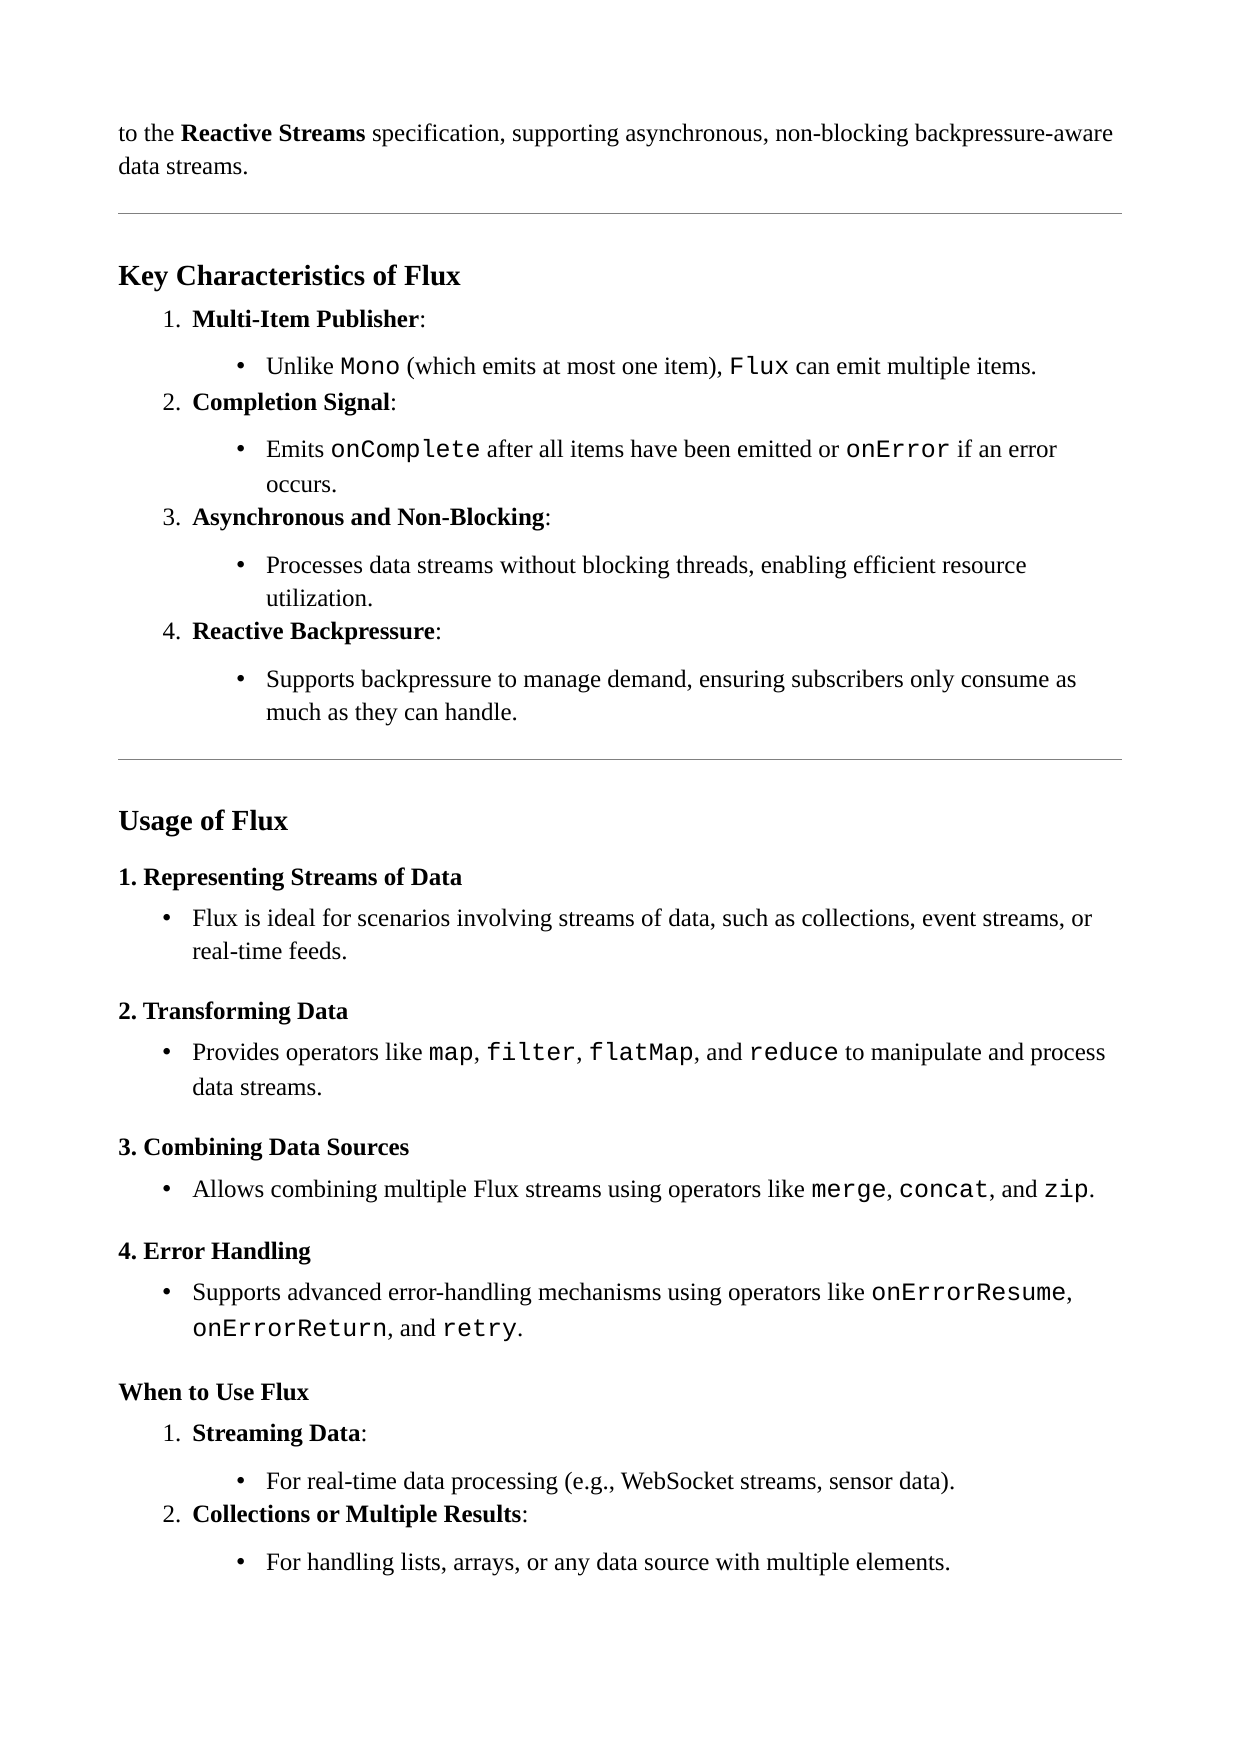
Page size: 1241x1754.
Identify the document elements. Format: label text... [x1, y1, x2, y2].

subtitle When to Use Flux [118, 1377, 1122, 1406]
list Streaming Data: [162, 1418, 1122, 1447]
text to the Reactive Streams specification, supporting asynchronous, non-blocking backpressure-aware data streams. [118, 118, 1122, 180]
list For real-time data processing (e.g., WebSocket streams, sensor data). [236, 1466, 1122, 1495]
subtitle Usage of Flux [118, 803, 1122, 837]
list For handling lists, arrays, or any data source with multiple elements. [236, 1547, 1122, 1575]
list Asynchronous and Non-Blocking: [162, 502, 1122, 531]
subtitle Key Characteristics of Flux [118, 258, 1122, 291]
list Allows combining multiple Flux streams using operators like merge, concat, and zip. [162, 1174, 1122, 1204]
list Completion Signal: [162, 387, 1122, 415]
subtitle 2. Transforming Data [118, 996, 1122, 1025]
list Processes data streams without blocking threads, enabling efficient resource utilization. [236, 550, 1122, 612]
list Provides operators like map, filter, flatMap, and reduce to manipulate and process data streams. [162, 1037, 1122, 1101]
subtitle 1. Representing Streams of Data [118, 862, 1122, 890]
subtitle 4. Error Handling [118, 1236, 1122, 1265]
list Collections or Multiple Results: [162, 1499, 1122, 1528]
list Reactive Backpressure: [162, 616, 1122, 645]
list Flux is ideal for scenarios involving streams of data, such as collections, event streams, or real-time feeds. [162, 903, 1122, 965]
list Unlike Mono (which emits at most one item), Flux can emit multiple items. [236, 351, 1122, 382]
list Supports backpressure to manage demand, ensuring subscribers only consume as much as they can handle. [236, 664, 1122, 725]
list Multi-Item Publisher: [162, 304, 1122, 332]
list Emits onComplete after all items have been emitted or onError if an error occurs. [236, 434, 1122, 498]
list Supports advanced error-handling mechanisms using operators like onErrorResume, onErrorReturn, and retry. [162, 1277, 1122, 1343]
subtitle 3. Combining Data Sources [118, 1132, 1122, 1161]
